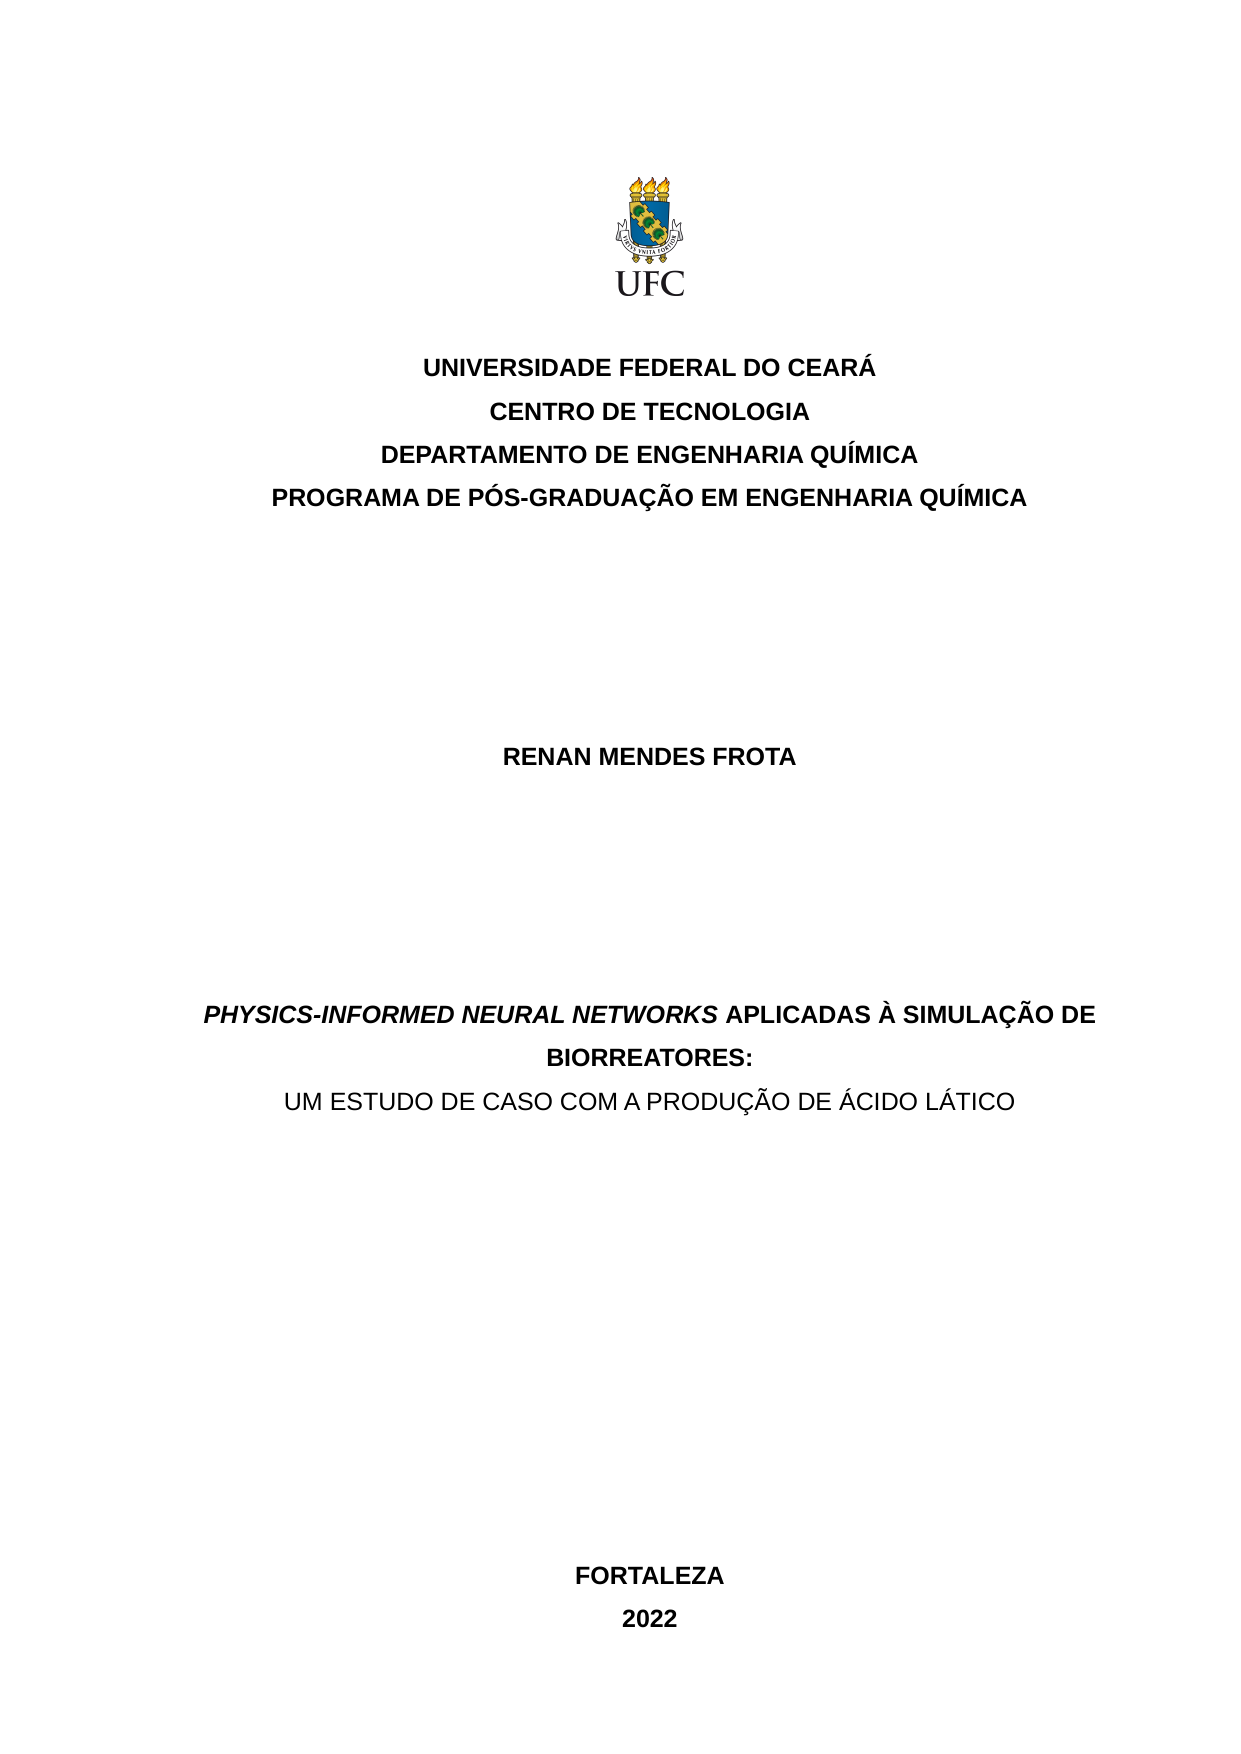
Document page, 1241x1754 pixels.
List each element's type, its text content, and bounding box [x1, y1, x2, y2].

text PROGRAMA DE PÓS-GRADUAÇÃO EM ENGENHARIA QUÍMICA [177, 483, 1122, 512]
text PHYSICS-INFORMED NEURAL NETWORKS APLICADAS À SIMULAÇÃO DE BIORREATORES: [177, 1000, 1122, 1072]
text RENAN MENDES FROTA [177, 742, 1122, 770]
picture [613, 177, 686, 296]
text 2022 [177, 1604, 1122, 1633]
text UNIVERSIDADE FEDERAL DO CEARÁ [177, 353, 1122, 382]
text DEPARTAMENTO DE ENGENHARIA QUÍMICA [177, 440, 1122, 468]
text UM ESTUDO DE CASO COM A PRODUÇÃO DE ÁCIDO LÁTICO [177, 1087, 1122, 1115]
text FORTALEZA [177, 1561, 1122, 1590]
text CENTRO DE TECNOLOGIA [177, 397, 1122, 425]
